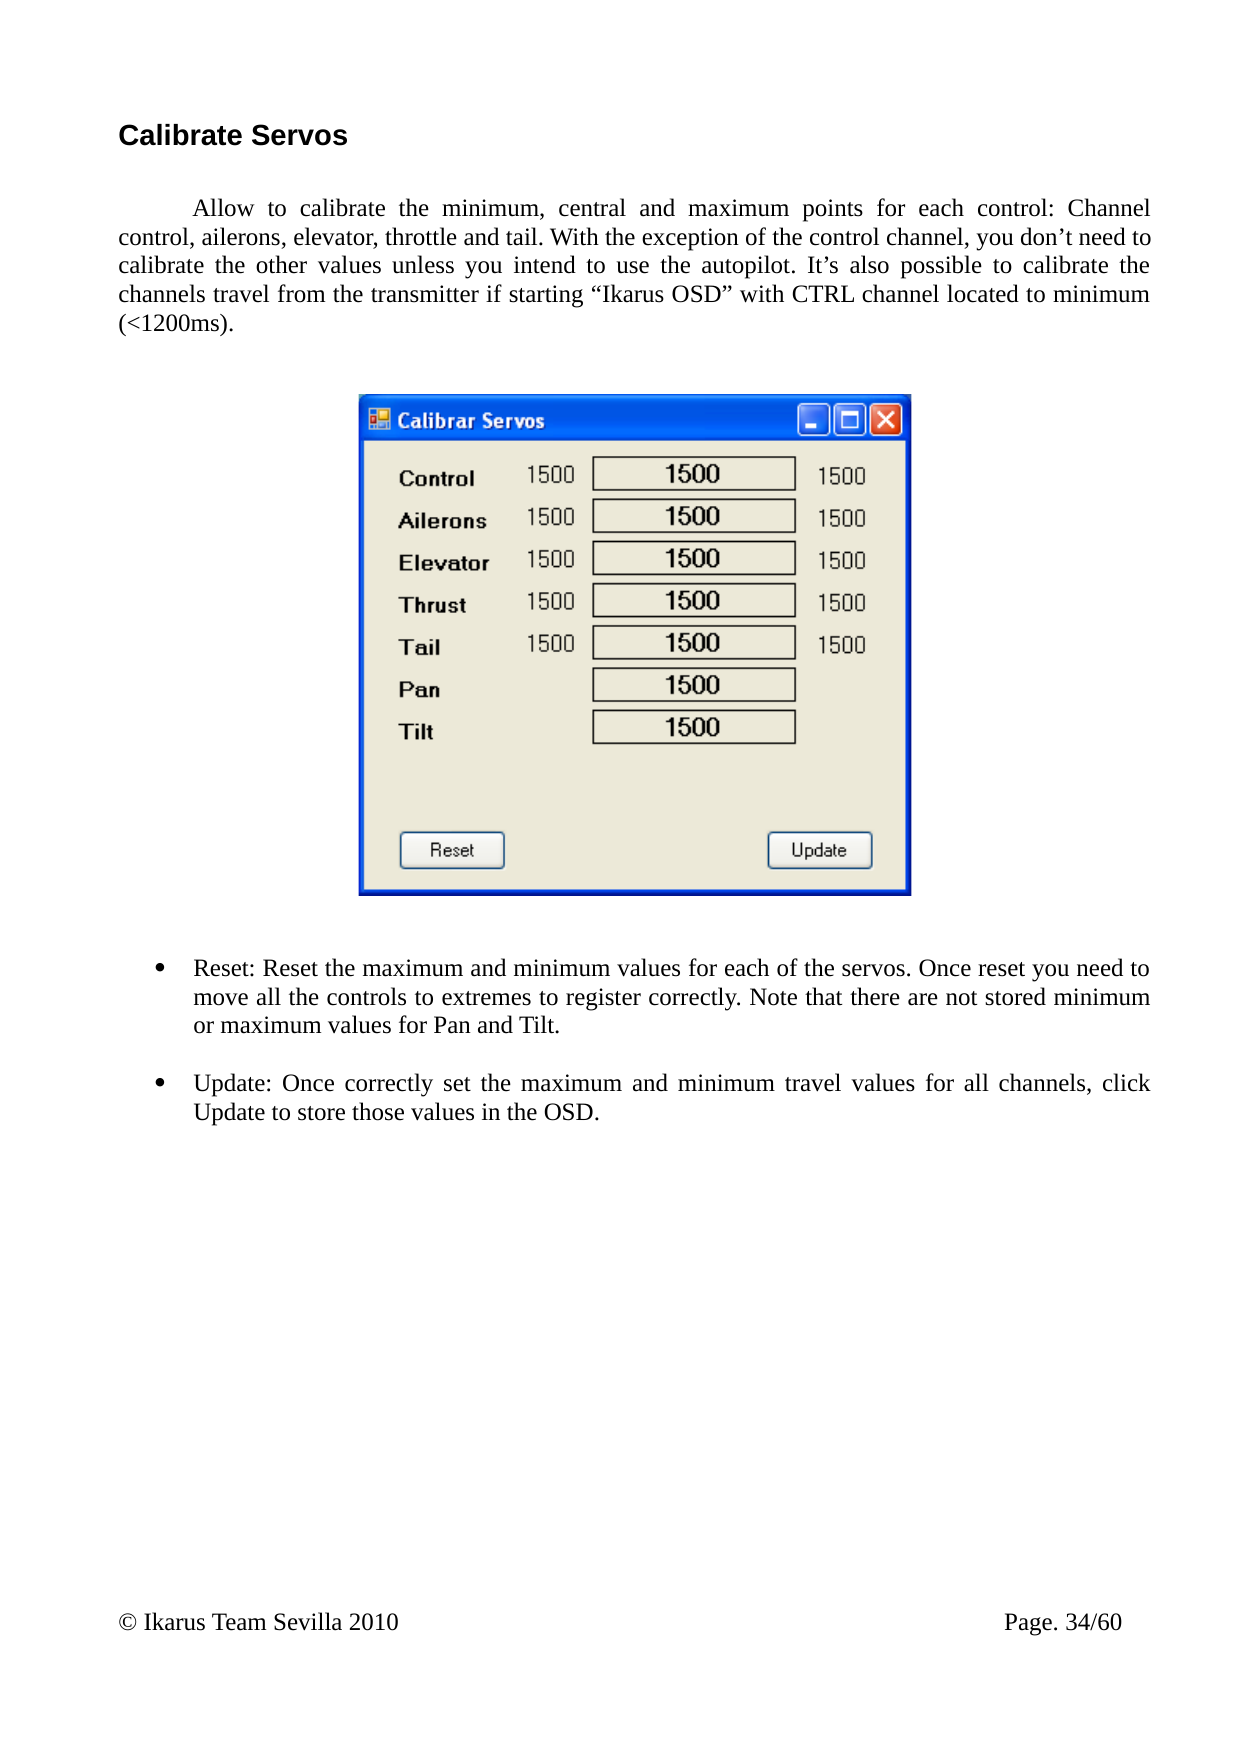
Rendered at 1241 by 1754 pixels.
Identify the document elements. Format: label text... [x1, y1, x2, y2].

picture [358, 394, 912, 896]
subtitle Calibrate Servos [118, 118, 1152, 152]
list Update: Once correctly set the maximum and minimum travel values for all channels, click Update to store those values in the OSD. [156, 1068, 1152, 1126]
text Allow to calibrate the minimum, central and maximum points for each control: Channel control, ailerons, elevator, throttle and tail. With the exception of the control channel, you don’t need to calibrate the other values unless you intend to use the autopilot. It’s also possible to calibrate the channels travel from the transmitter if starting “Ikarus OSD” with CTRL channel located to minimum (<1200ms). [118, 193, 1152, 337]
list Reset: Reset the maximum and minimum values for each of the servos. Once reset you need to move all the controls to extremes to register correctly. Note that there are not stored minimum or maximum values for Pan and Tilt. [156, 953, 1152, 1039]
